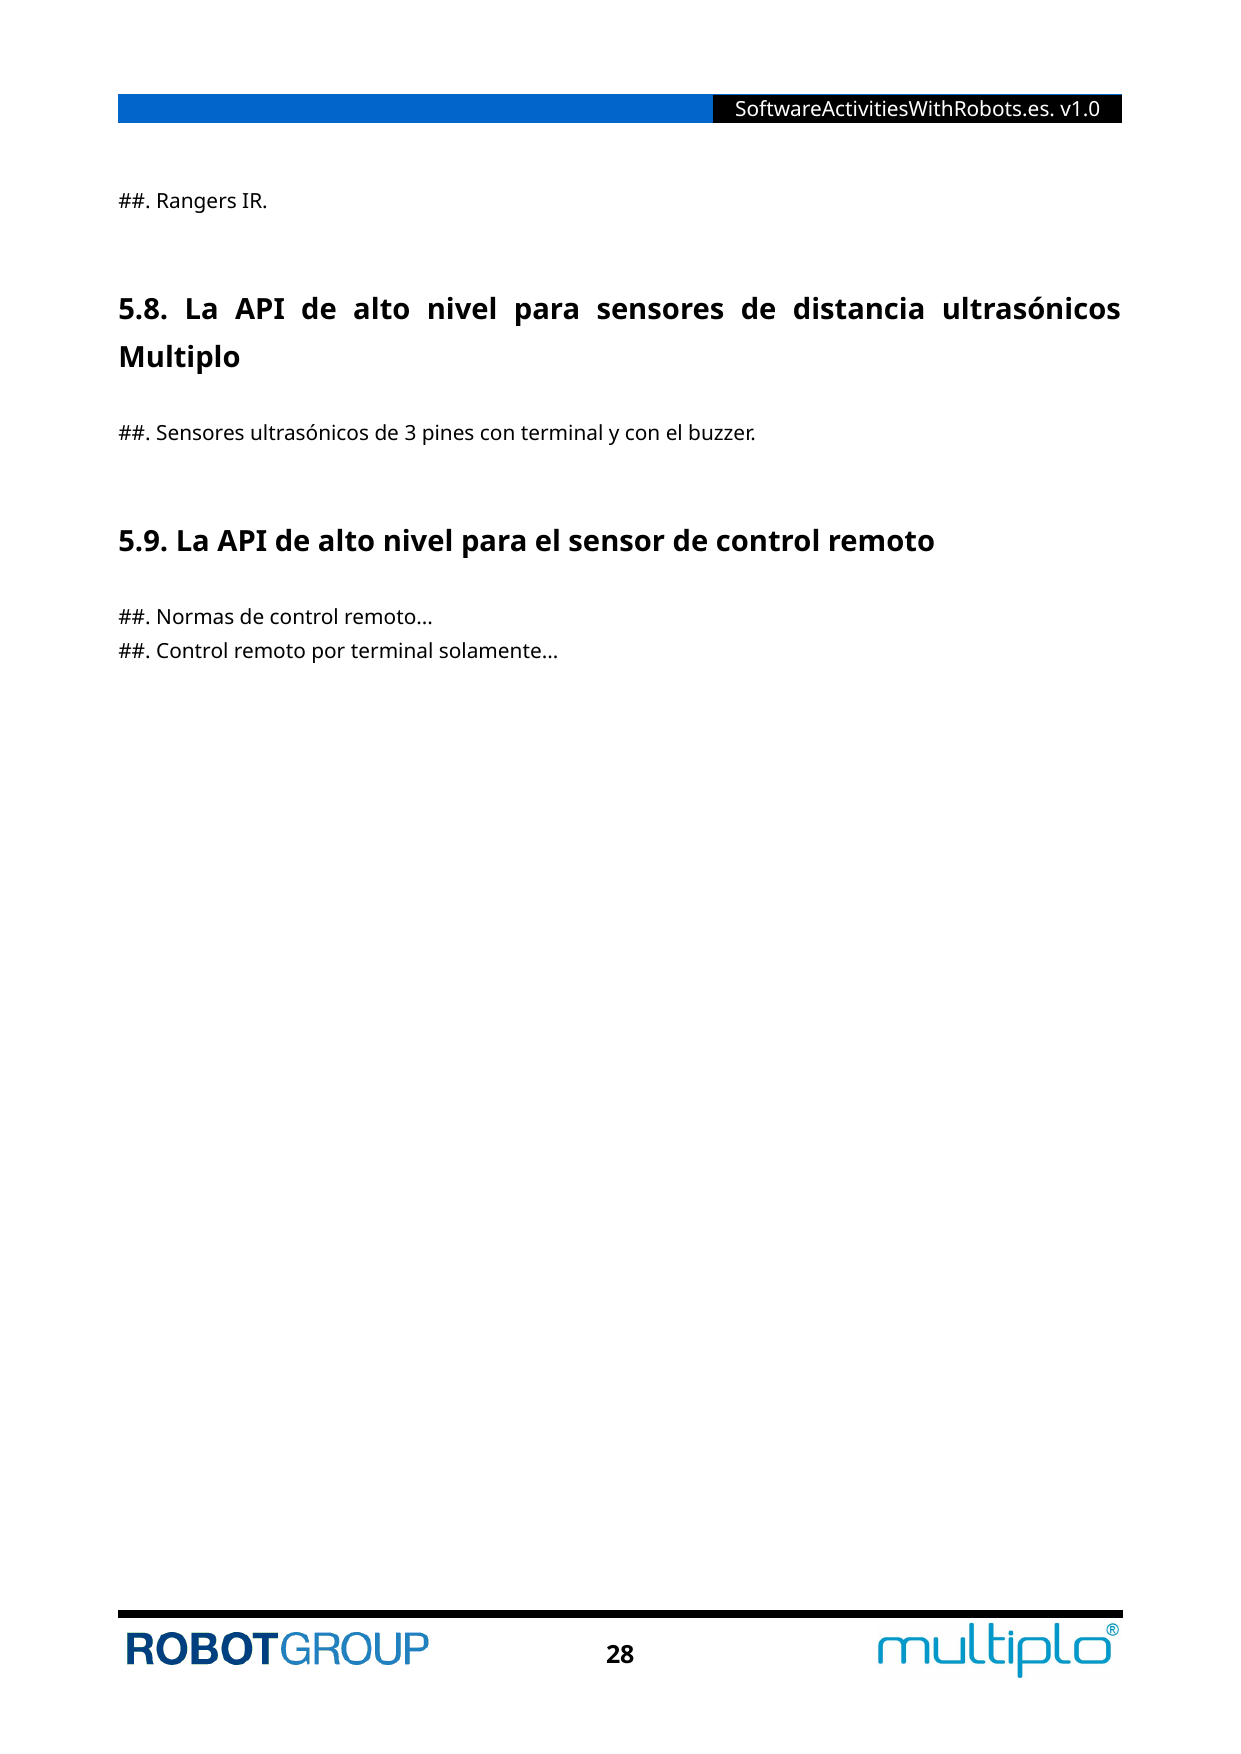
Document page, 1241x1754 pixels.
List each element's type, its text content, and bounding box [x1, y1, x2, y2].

text ##. Sensores ultrasónicos de 3 pines con terminal y con el buzzer. [118, 418, 1122, 446]
text ##. Control remoto por terminal solamente... [118, 636, 1122, 664]
picture [118, 1622, 434, 1673]
text 5.9. La API de alto nivel para el sensor de control remoto [118, 520, 1122, 560]
text ##. Rangers IR. [118, 186, 1122, 215]
text 5.8. La API de alto nivel para sensores de distancia ultrasónicos Multiplo [118, 289, 1122, 376]
text ##. Normas de control remoto... [118, 602, 1122, 630]
picture [877, 1622, 1123, 1679]
